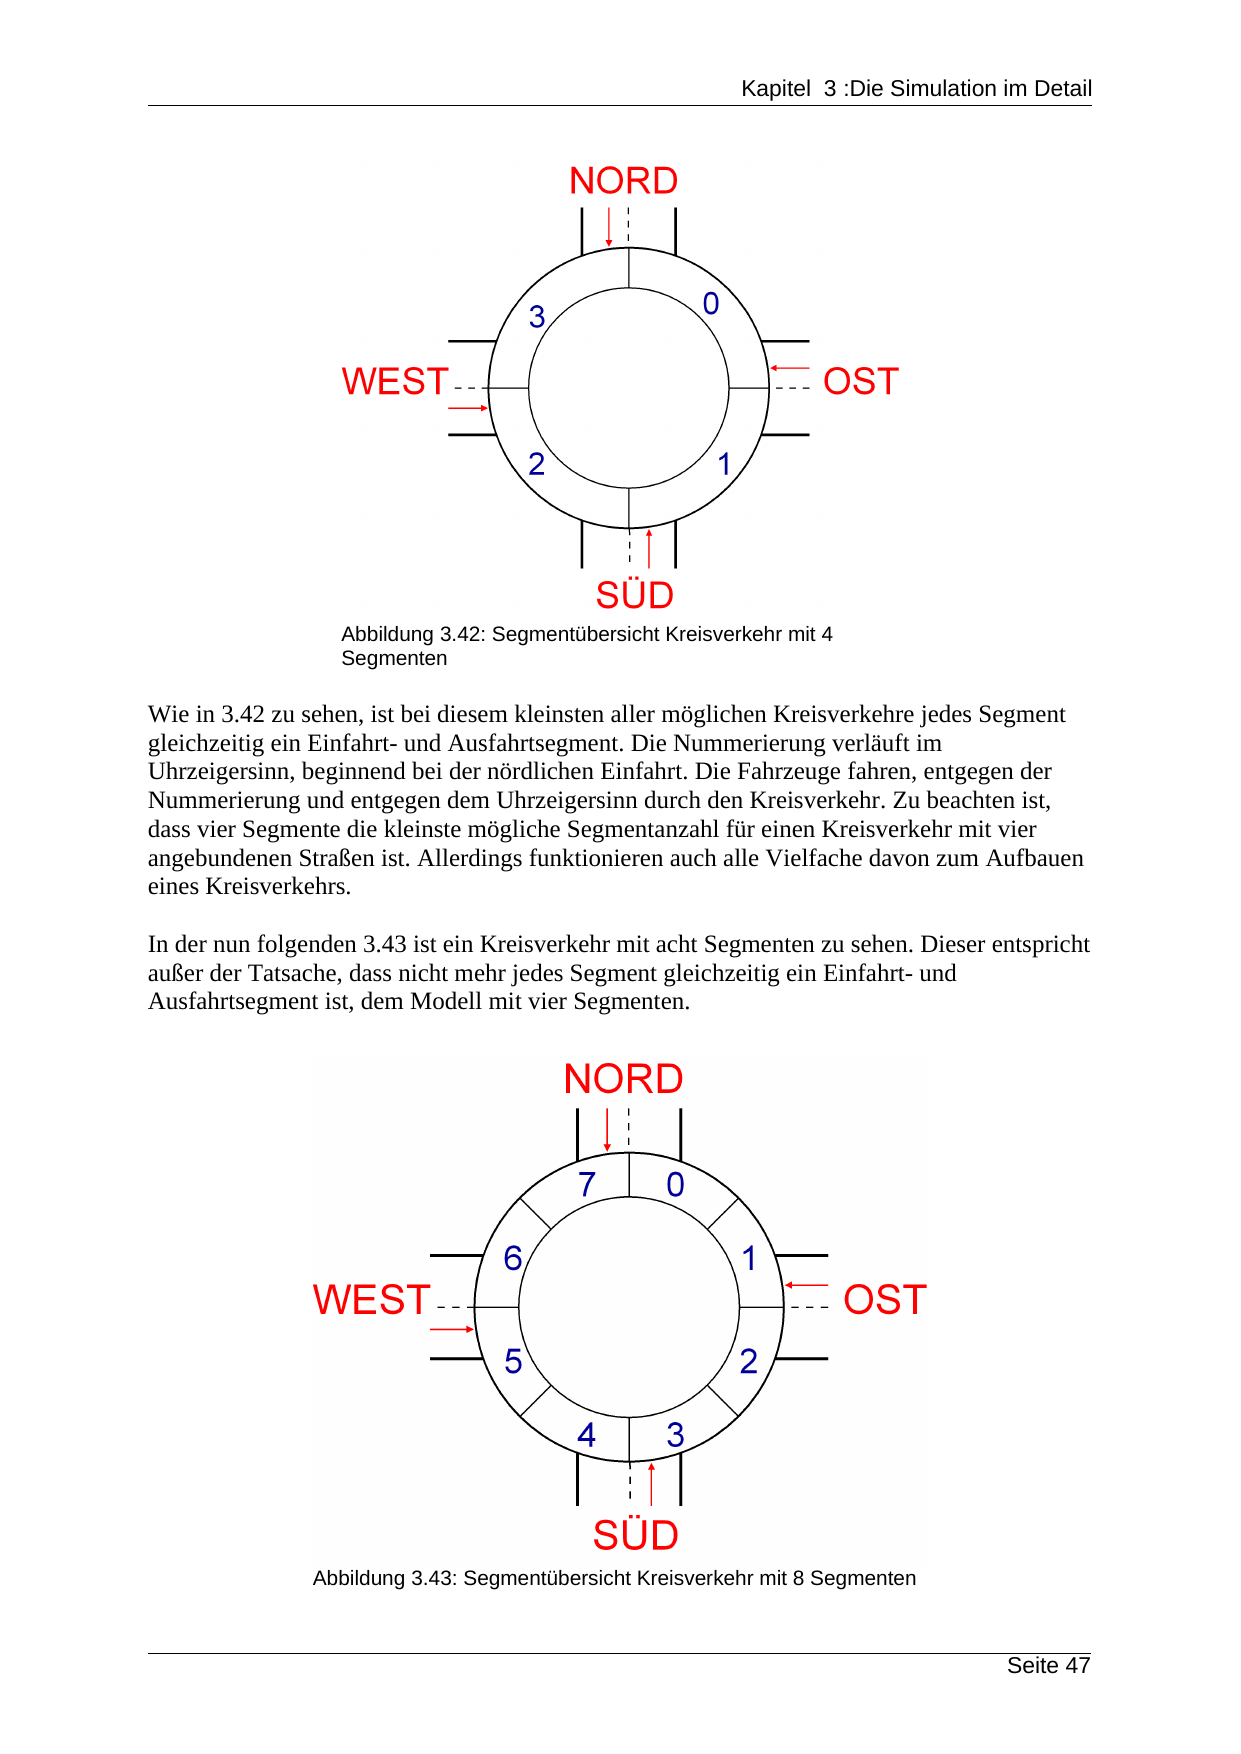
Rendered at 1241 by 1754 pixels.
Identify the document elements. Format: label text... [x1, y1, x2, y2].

picture [312, 1056, 928, 1566]
text In der nun folgenden Abbildung 3.43 ist ein Kreisverkehr mit acht Segmenten zu sehen. Dieser entspricht außer der Tatsache, dass nicht mehr jedes Segment gleichzeitig ein Einfahrt- und Ausfahrtsegment ist, dem Modell mit vier Segmenten. [148, 929, 1092, 1015]
picture [341, 160, 900, 623]
text Wie in Abbildung 3.42 zu sehen, ist bei diesem kleinsten aller möglichen Kreisverkehre jedes Segment gleichzeitig ein Einfahrt- und Ausfahrtsegment. Die Nummerierung verläuft im Uhrzeigersinn, beginnend bei der nördlichen Einfahrt. Die Fahrzeuge fahren, entgegen der Nummerierung und entgegen dem Uhrzeigersinn durch den Kreisverkehr. Zu beachten ist, dass vier Segmente die kleinste mögliche Segmentanzahl für einen Kreisverkehr mit vier angebundenen Straßen ist. Allerdings funktionieren auch alle Vielfache davon zum Aufbauen eines Kreisverkehrs. [148, 699, 1092, 900]
text Abbildung 3.43: Segmentübersicht Kreisverkehr mit 8 Segmenten [313, 1566, 927, 1590]
text Abbildung 3.42: Segmentübersicht Kreisverkehr mit 4 Segmenten [341, 623, 899, 670]
